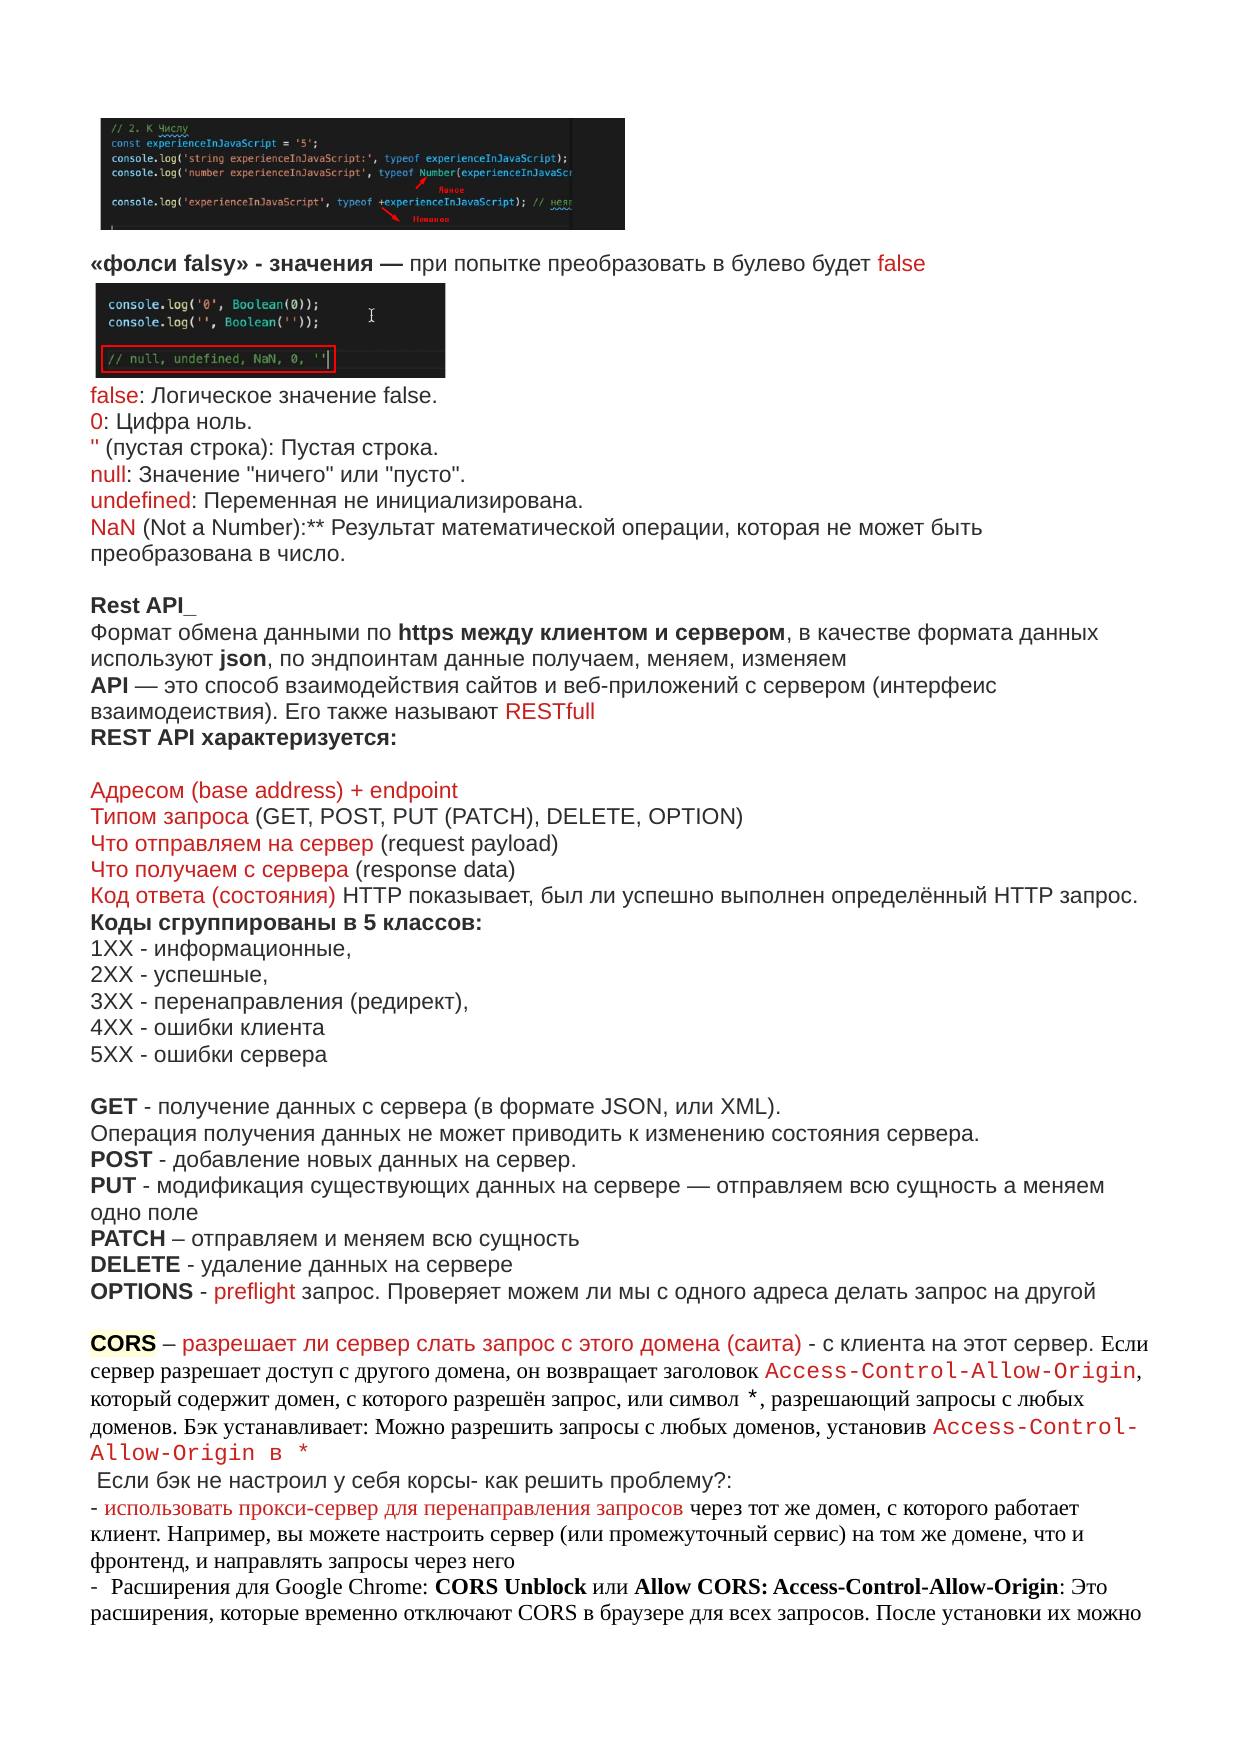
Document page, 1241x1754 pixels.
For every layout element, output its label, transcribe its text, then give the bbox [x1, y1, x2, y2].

picture [100, 118, 625, 230]
text 3XX - перенаправления (редирект), [90, 988, 1150, 1014]
text POST - добавление новых данных на сервер. [90, 1146, 1150, 1172]
text false: Логическое значение false. 0: Цифра ноль. '' (пустая строка): Пустая строка. null: Значение "ничего" или "пусто". undefined: Переменная не инициализирована. NaN (Not a Number):** Результат математической операции, которая не может быть преобразована в число. [90, 382, 1150, 566]
text 5XX - ошибки сервера [90, 1041, 1150, 1067]
text DELETE - удаление данных на сервере [90, 1251, 1150, 1278]
text CORS – разрешает ли сервер слать запрос с этого домена (саита) - с клиента на этот сервер. Если сервер разрешает доступ с другого домена, он возвращает заголовок Access-Control-Allow-Origin, который содержит домен, с которого разрешён запрос, или символ *, разрешающий запросы с любых доменов. Бэк устанавливает: Можно разрешить запросы с любых доменов, установив Access-Control-Allow-Origin в * [90, 1330, 1150, 1467]
text Код ответа (состояния) HTTP показывает, был ли успешно выполнен определённый HTTP запрос. Коды сгруппированы в 5 классов: [90, 882, 1150, 935]
picture [95, 283, 446, 378]
text API — это способ взаимодействия сайтов и веб-приложений с сервером (интерфеис взаимодеиствия). Его также называют RESTfull [90, 672, 1150, 724]
text PATCH – отправляем и меняем всю сущность [90, 1225, 1150, 1251]
text - Расширения для Google Chrome: CORS Unblock или Allow CORS: Access-Control-Allow-Origin: Это расширения, которые временно отключают CORS в браузере для всех запросов. После установки их можно [90, 1573, 1150, 1626]
text Адресом (base address) + endpoint [90, 777, 1150, 803]
text 4XX - ошибки клиента [90, 1014, 1150, 1041]
text REST API характеризуется: [90, 724, 1150, 751]
text PUT - модификация существующих данных на сервере — отправляем всю сущность а меняем одно поле [90, 1172, 1150, 1225]
text 1XX - информационные, [90, 935, 1150, 961]
text Формат обмена данными по https между клиентом и сервером, в качестве формата данных используют json, по эндпоинтам данные получаем, меняем, изменяем [90, 619, 1150, 672]
text OPTIONS - preflight запрос. Проверяет можем ли мы с одного адреса делать запрос на другой [90, 1278, 1150, 1304]
text Если бэк не настроил у себя корсы- как решить проблему?: [90, 1467, 1150, 1494]
text Что получаем с сервера (response data) [90, 856, 1150, 882]
text 2XX - успешные, [90, 961, 1150, 988]
text «фолси falsy» - значения — при попытке преобразовать в булево будет false [90, 250, 1150, 276]
text Что отправляем на сервер (request payload) [90, 830, 1150, 856]
text - использовать прокси-сервер для перенаправления запросов через тот же домен, с которого работает клиент. Например, вы можете настроить сервер (или промежуточный сервис) на том же домене, что и фронтенд, и направлять запросы через него [90, 1494, 1150, 1573]
text Операция получения данных не может приводить к изменению состояния сервера. [90, 1119, 1150, 1146]
text GET - получение данных с сервера (в формате JSON, или XML). [90, 1093, 1150, 1119]
text Rest API_ [90, 592, 1150, 619]
text Типом запроса (GET, POST, PUT (PATCH), DELETE, OPTION) [90, 803, 1150, 830]
